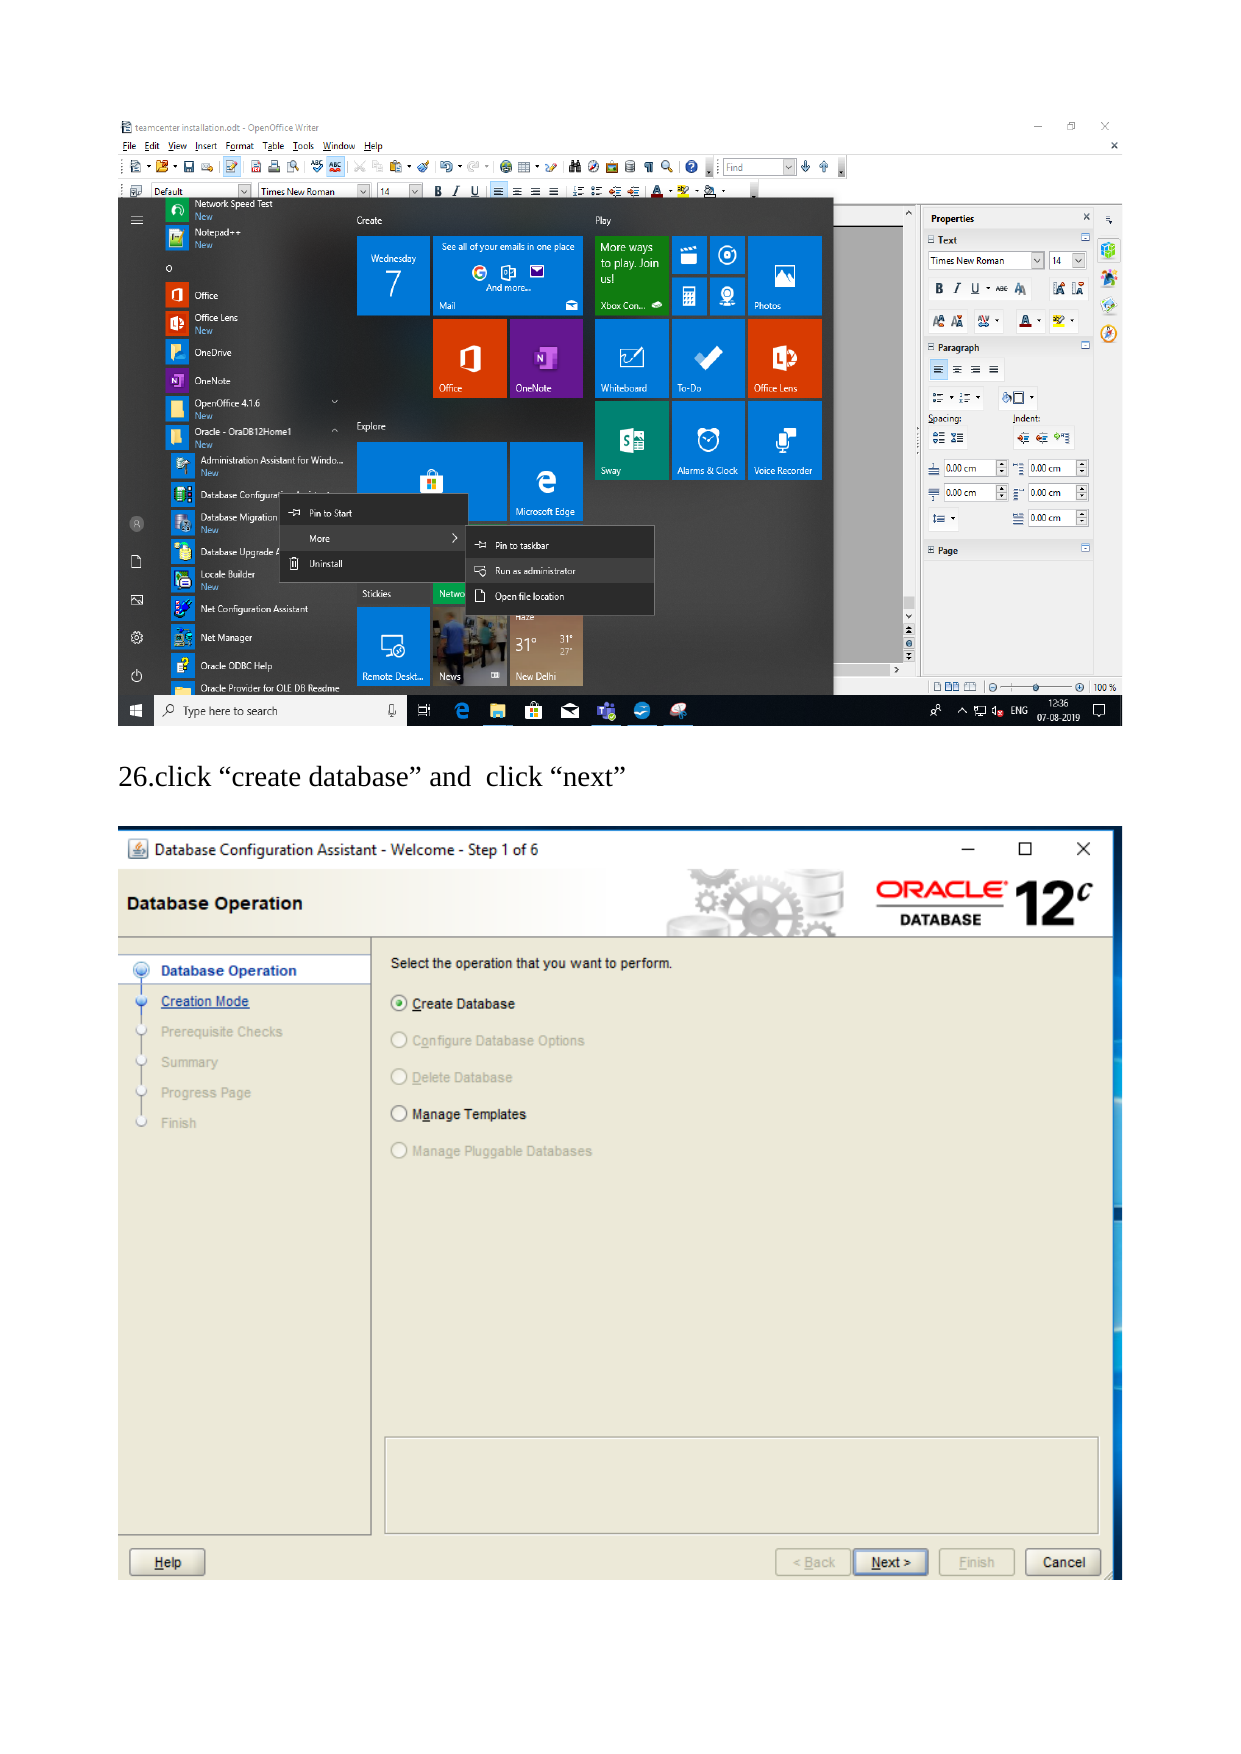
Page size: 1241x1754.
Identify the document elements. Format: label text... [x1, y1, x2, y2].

picture [118, 826, 1123, 1580]
picture [118, 118, 1123, 726]
text 26.click “create database” and click “next” [118, 759, 1122, 793]
